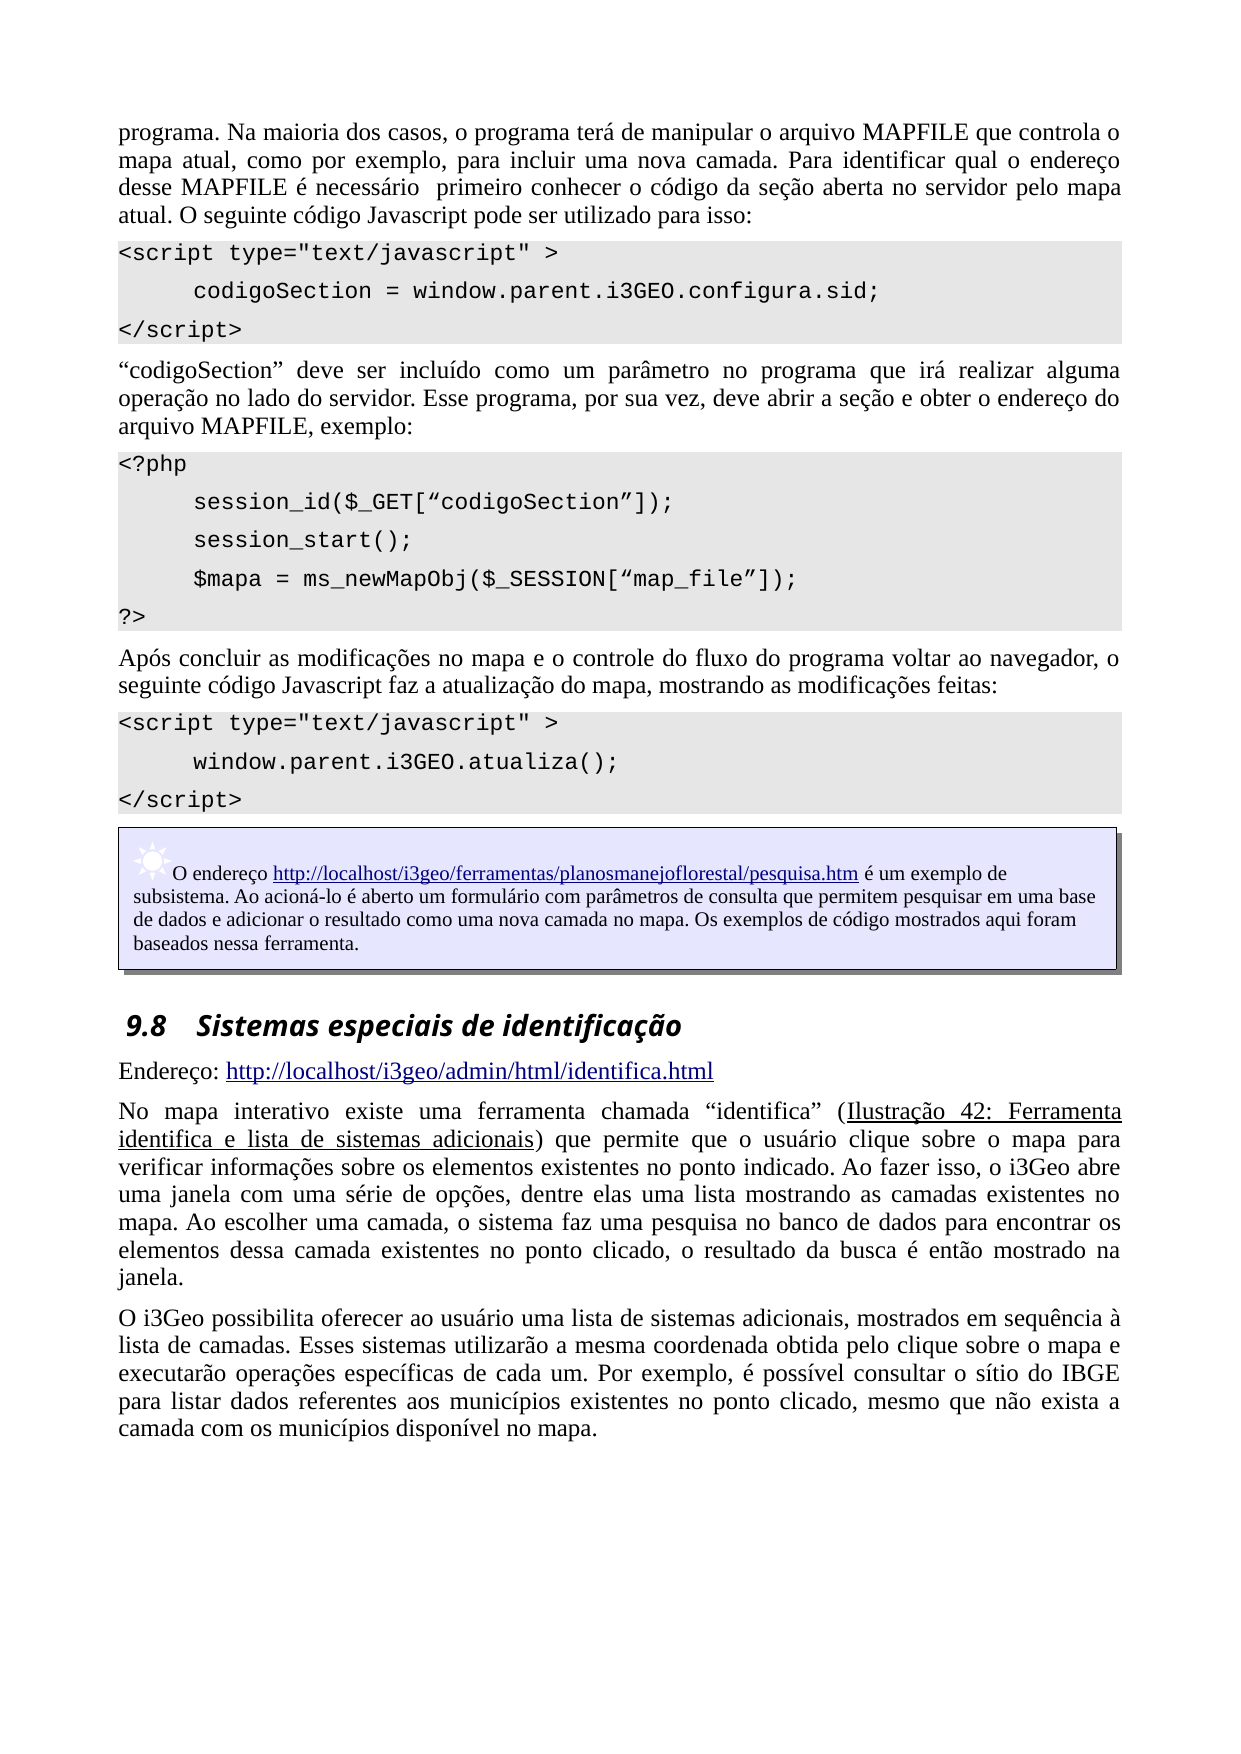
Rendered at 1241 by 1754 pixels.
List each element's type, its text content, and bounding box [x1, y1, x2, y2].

text O i3Geo possibilita oferecer ao usuário uma lista de sistemas adicionais, mostrados em sequência à lista de camadas. Esses sistemas utilizarão a mesma coordenada obtida pelo clique sobre o mapa e executarão operações específicas de cada um. Por exemplo, é possível consultar o sítio do IBGE para listar dados referentes aos municípios existentes no ponto clicado, mesmo que não exista a camada com os municípios disponível no mapa. [118, 1304, 1122, 1442]
text session_start(); [118, 529, 1122, 555]
picture [138, 847, 167, 875]
text programa. Na maioria dos casos, o programa terá de manipular o arquivo MAPFILE que controla o mapa atual, como por exemplo, para incluir uma nova camada. Para identificar qual o endereço desse MAPFILE é necessário primeiro conhecer o código da seção aberta no servidor pelo mapa atual. O seguinte código Javascript pode ser utilizado para isso: [118, 118, 1122, 229]
picture [149, 841, 156, 850]
text </script> [118, 788, 1122, 814]
text ?> [118, 605, 1122, 631]
picture [149, 872, 156, 881]
text session_id($_GET[“codigoSection”]); [118, 490, 1122, 516]
text </script> [118, 318, 1122, 344]
text <script type="text/javascript" > [118, 241, 1122, 267]
text Após concluir as modificações no mapa e o controle do fluxo do programa voltar ao navegador, o seguinte código Javascript faz a atualização do mapa, mostrando as modificações feitas: [118, 644, 1122, 699]
text O endereço http://localhost/i3geo/ferramentas/planosmanejoflorestal/pesquisa.htm é um exemplo de subsistema. Ao acioná-lo é aberto um formulário com parâmetros de consulta que permitem pesquisar em uma base de dados e adicionar o resultado como uma nova camada no mapa. Os exemplos de código mostrados aqui foram baseados nessa ferramenta. [119, 828, 1116, 969]
text <?php [118, 452, 1122, 478]
text No mapa interativo existe uma ferramenta chamada “identifica” (Ilustração 42: Ferramenta identifica e lista de sistemas adicionais) que permite que o usuário clique sobre o mapa para verificar informações sobre os elementos existentes no ponto indicado. Ao fazer isso, o i3Geo abre uma janela com uma série de opções, dentre elas uma lista mostrando as camadas existentes no mapa. Ao escolher uma camada, o sistema faz uma pesquisa no banco de dados para encontrar os elementos dessa camada existentes no ponto clicado, o resultado da busca é então mostrado na janela. [118, 1097, 1122, 1291]
subtitle Sistemas especiais de identificação [118, 1005, 1122, 1044]
text $mapa = ms_newMapObj($_SESSION[“map_file”]); [118, 567, 1122, 593]
text codigoSection = window.parent.i3GEO.configura.sid; [118, 280, 1122, 306]
picture [138, 867, 147, 875]
text window.parent.i3GEO.atualiza(); [118, 750, 1122, 776]
text “codigoSection” deve ser incluído como um parâmetro no programa que irá realizar alguma operação no lado do servidor. Esse programa, por sua vez, deve abrir a seção e obter o endereço do arquivo MAPFILE, exemplo: [118, 356, 1122, 439]
text <script type="text/javascript" > [118, 712, 1122, 738]
picture [164, 858, 173, 864]
picture [133, 858, 141, 864]
text Endereço: http://localhost/i3geo/admin/html/identifica.html [118, 1057, 1122, 1085]
